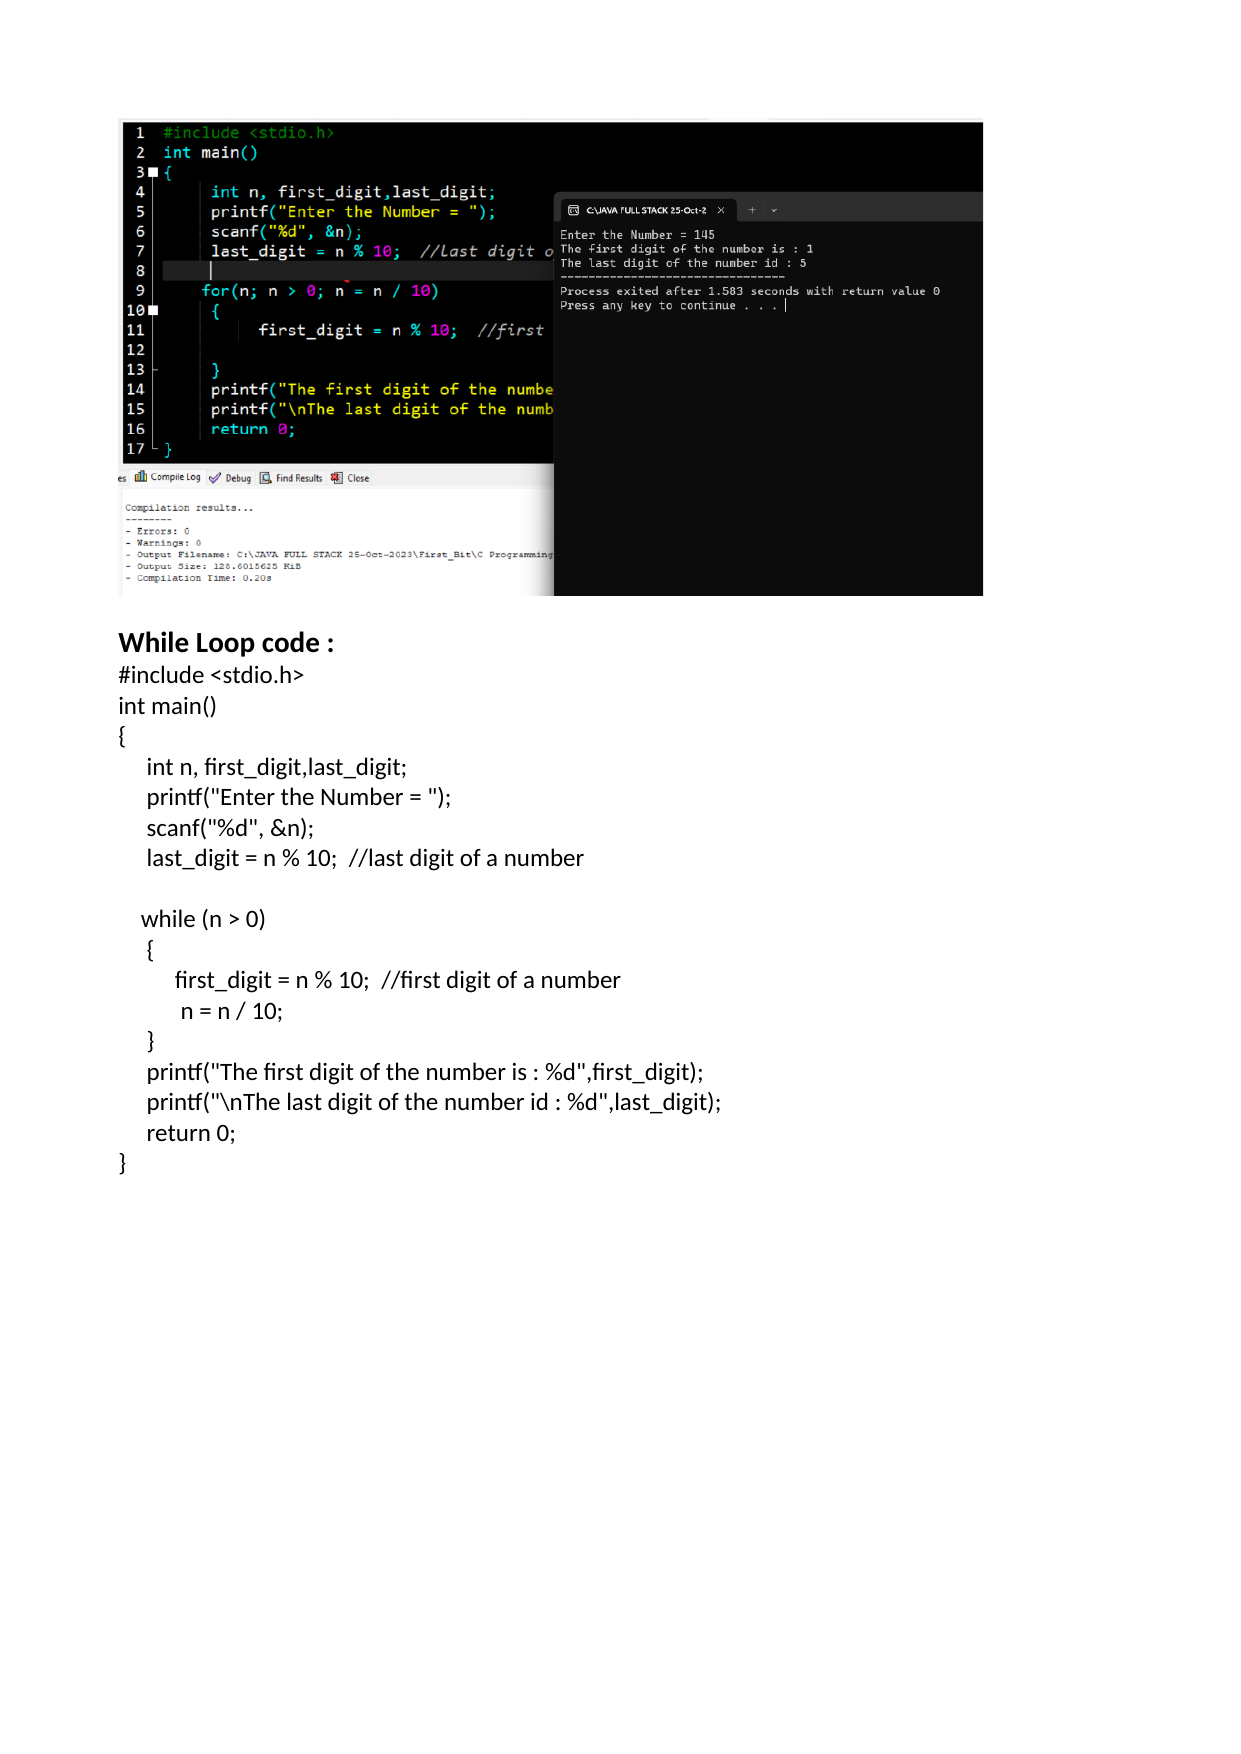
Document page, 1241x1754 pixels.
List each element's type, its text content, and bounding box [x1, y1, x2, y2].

text return 0; [118, 1117, 1122, 1148]
text { [118, 934, 1122, 964]
text int main() [118, 690, 1122, 720]
text } [118, 1148, 1122, 1178]
text first_digit = n % 10; //first digit of a number [118, 964, 1122, 995]
text last_digit = n % 10; //last digit of a number [118, 842, 1122, 873]
text scanf("%d", &n); [118, 812, 1122, 842]
text while (n > 0) [118, 903, 1122, 934]
text printf("\nThe last digit of the number id : %d",last_digit); [118, 1087, 1122, 1117]
text n = n / 10; [118, 995, 1122, 1026]
text { [118, 720, 1122, 751]
text } [118, 1026, 1122, 1056]
text int n, first_digit,last_digit; [118, 751, 1122, 781]
text #include <stdio.h> [118, 659, 1122, 690]
text printf("The first digit of the number is : %d",first_digit); [118, 1056, 1122, 1087]
text printf("Enter the Number = "); [118, 781, 1122, 812]
text While Loop code : [118, 624, 1122, 659]
